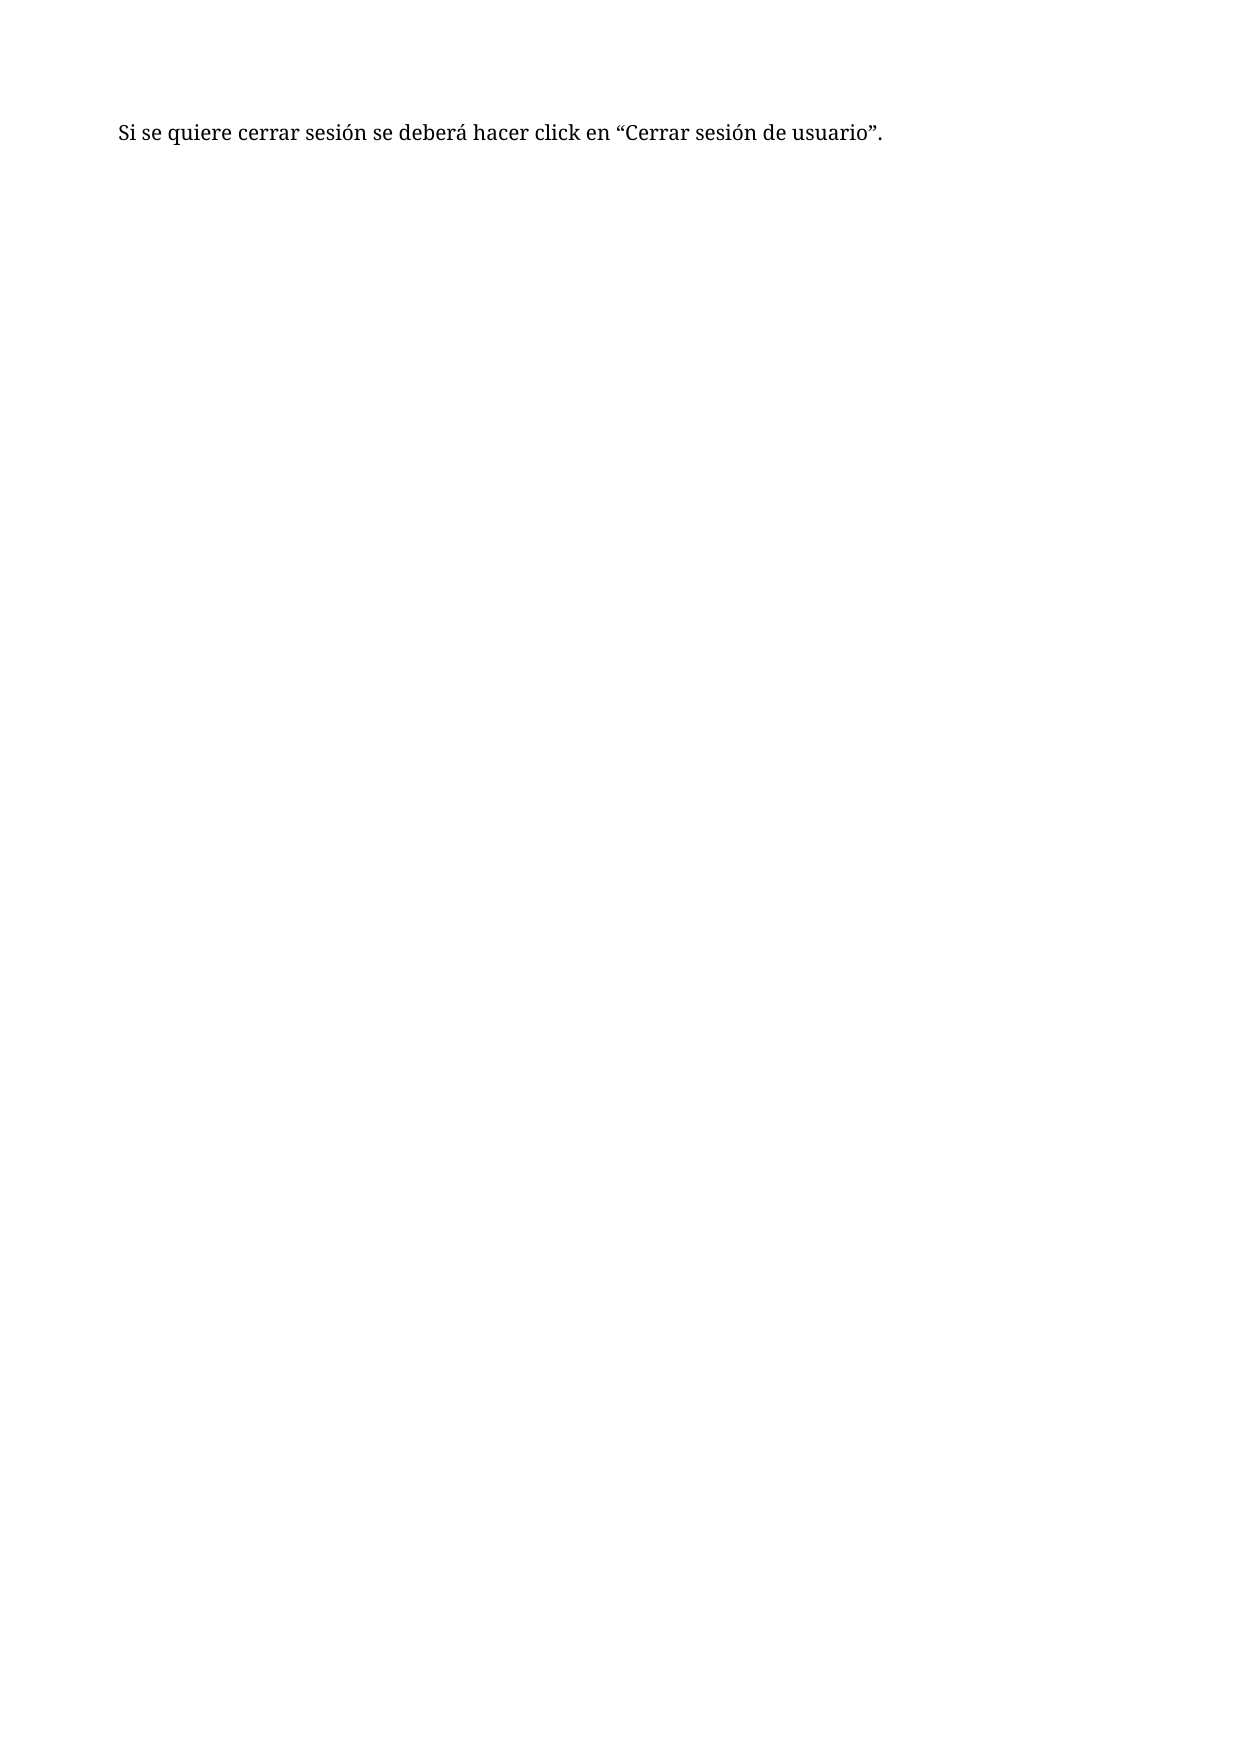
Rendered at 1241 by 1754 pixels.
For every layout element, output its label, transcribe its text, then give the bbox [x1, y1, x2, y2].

text Si se quiere cerrar sesión se deberá hacer click en “Cerrar sesión de usuario”. [118, 118, 1122, 147]
